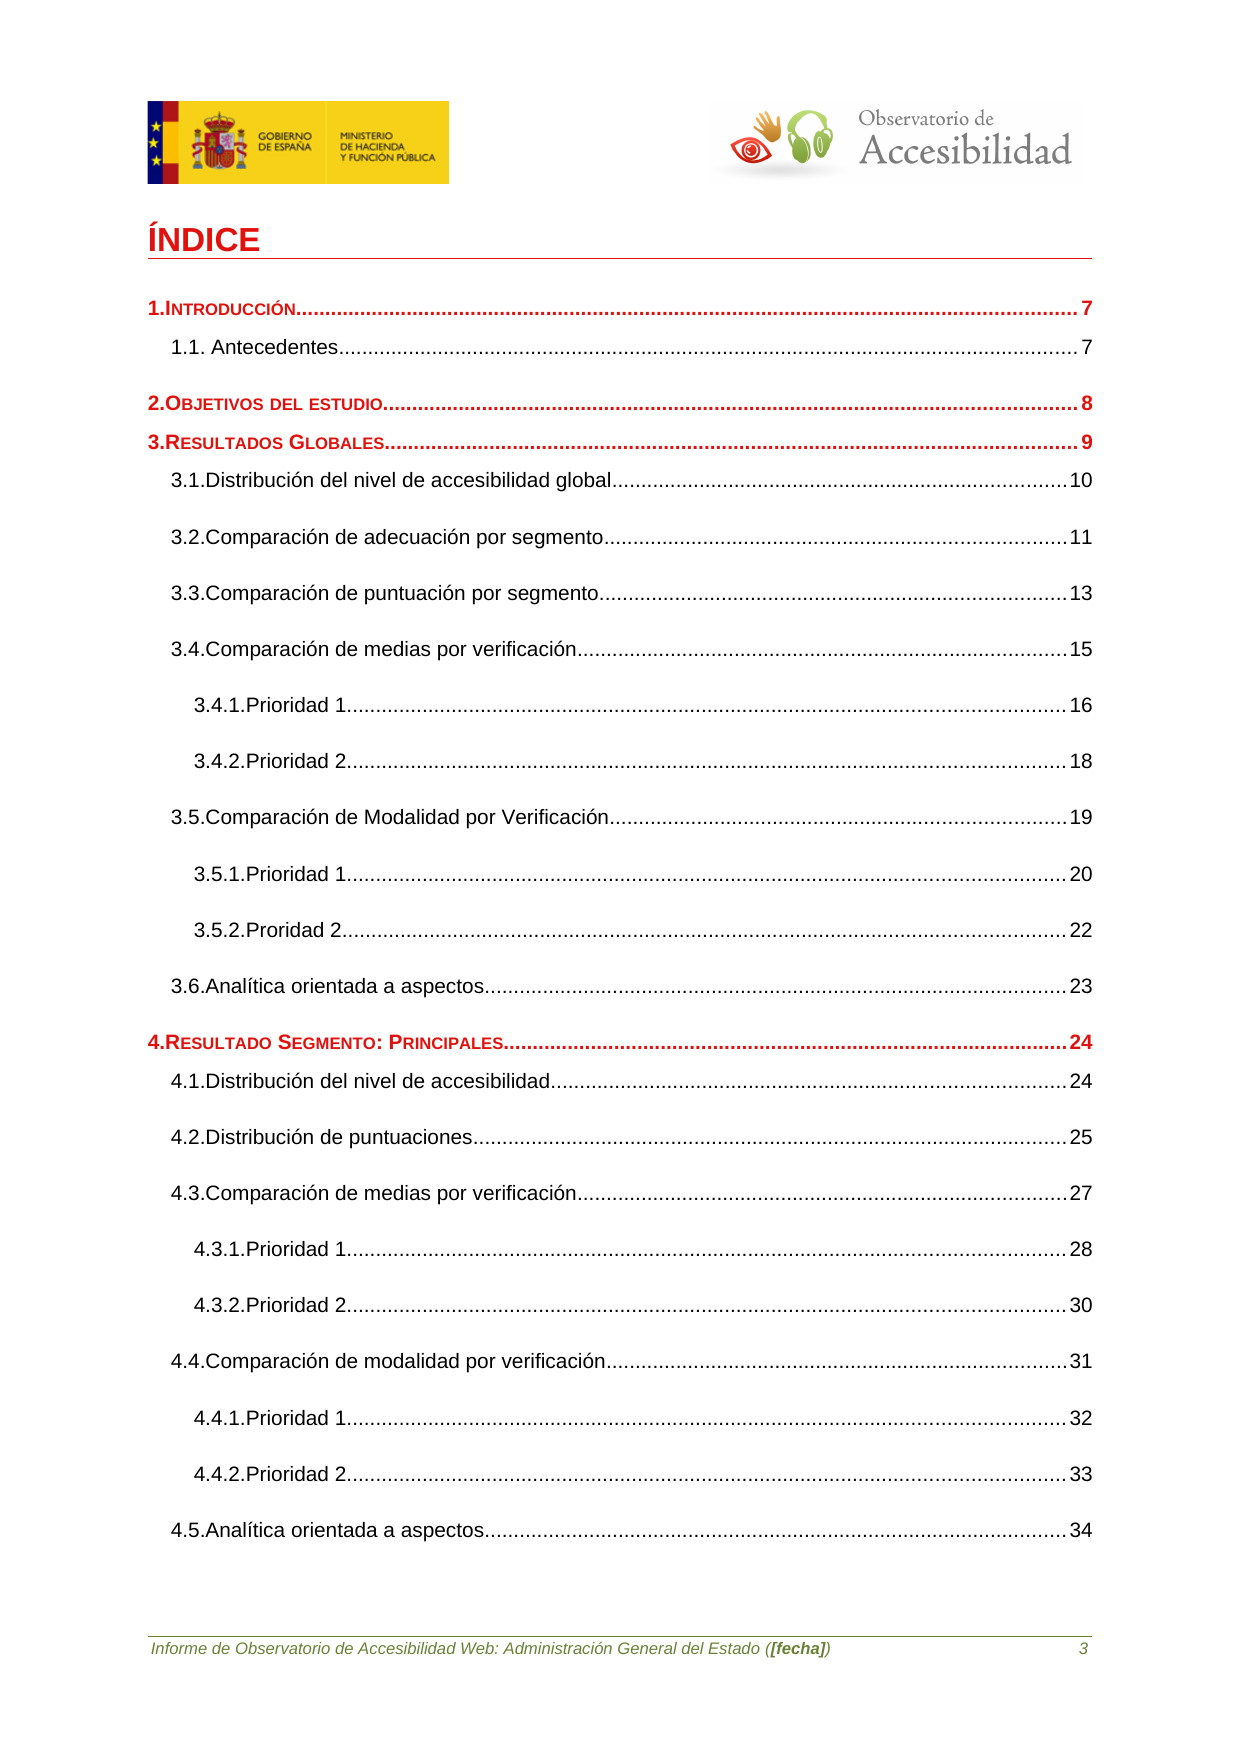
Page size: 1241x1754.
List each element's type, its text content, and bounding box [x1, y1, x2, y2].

text 3.Resultados Globales 9 [148, 429, 1092, 453]
text 3.3.Comparación de puntuación por segmento 13 [171, 581, 1092, 604]
text 2.Objetivos del estudio 8 [148, 391, 1092, 414]
text 1.1. Antecedentes 7 [171, 334, 1092, 358]
picture [147, 101, 450, 184]
text 4.2.Distribución de puntuaciones 25 [171, 1125, 1092, 1149]
text 3.2.Comparación de adecuación por segmento 11 [171, 524, 1092, 548]
text 4.3.2.Prioridad 2 30 [193, 1293, 1092, 1317]
text 4.5.Analítica orientada a aspectos 34 [171, 1518, 1092, 1542]
text 3.6.Analítica orientada a aspectos 23 [171, 974, 1092, 998]
text Índice [148, 220, 1092, 258]
text 4.1.Distribución del nivel de accesibilidad 24 [171, 1069, 1092, 1093]
text 3.5.2.Proridad 2 22 [193, 917, 1092, 941]
text 3.4.1.Prioridad 1 16 [193, 693, 1092, 717]
text 3.1.Distribución del nivel de accesibilidad global 10 [171, 468, 1092, 492]
text 3.4.Comparación de medias por verificación 15 [171, 637, 1092, 661]
text 4.4.1.Prioridad 1 32 [193, 1406, 1092, 1429]
text 4.3.Comparación de medias por verificación 27 [171, 1181, 1092, 1205]
text 3.5.Comparación de Modalidad por Verificación 19 [171, 805, 1092, 829]
text 3.5.1.Prioridad 1 20 [193, 861, 1092, 885]
text 4.4.2.Prioridad 2 33 [193, 1462, 1092, 1486]
text 4.4.Comparación de modalidad por verificación 31 [171, 1349, 1092, 1373]
picture [710, 101, 1086, 184]
text 3.4.2.Prioridad 2 18 [193, 749, 1092, 773]
text 4.3.1.Prioridad 1 28 [193, 1237, 1092, 1261]
text 1.Introducción 7 [148, 296, 1092, 319]
text 4.Resultado Segmento: Principales 24 [148, 1030, 1092, 1054]
